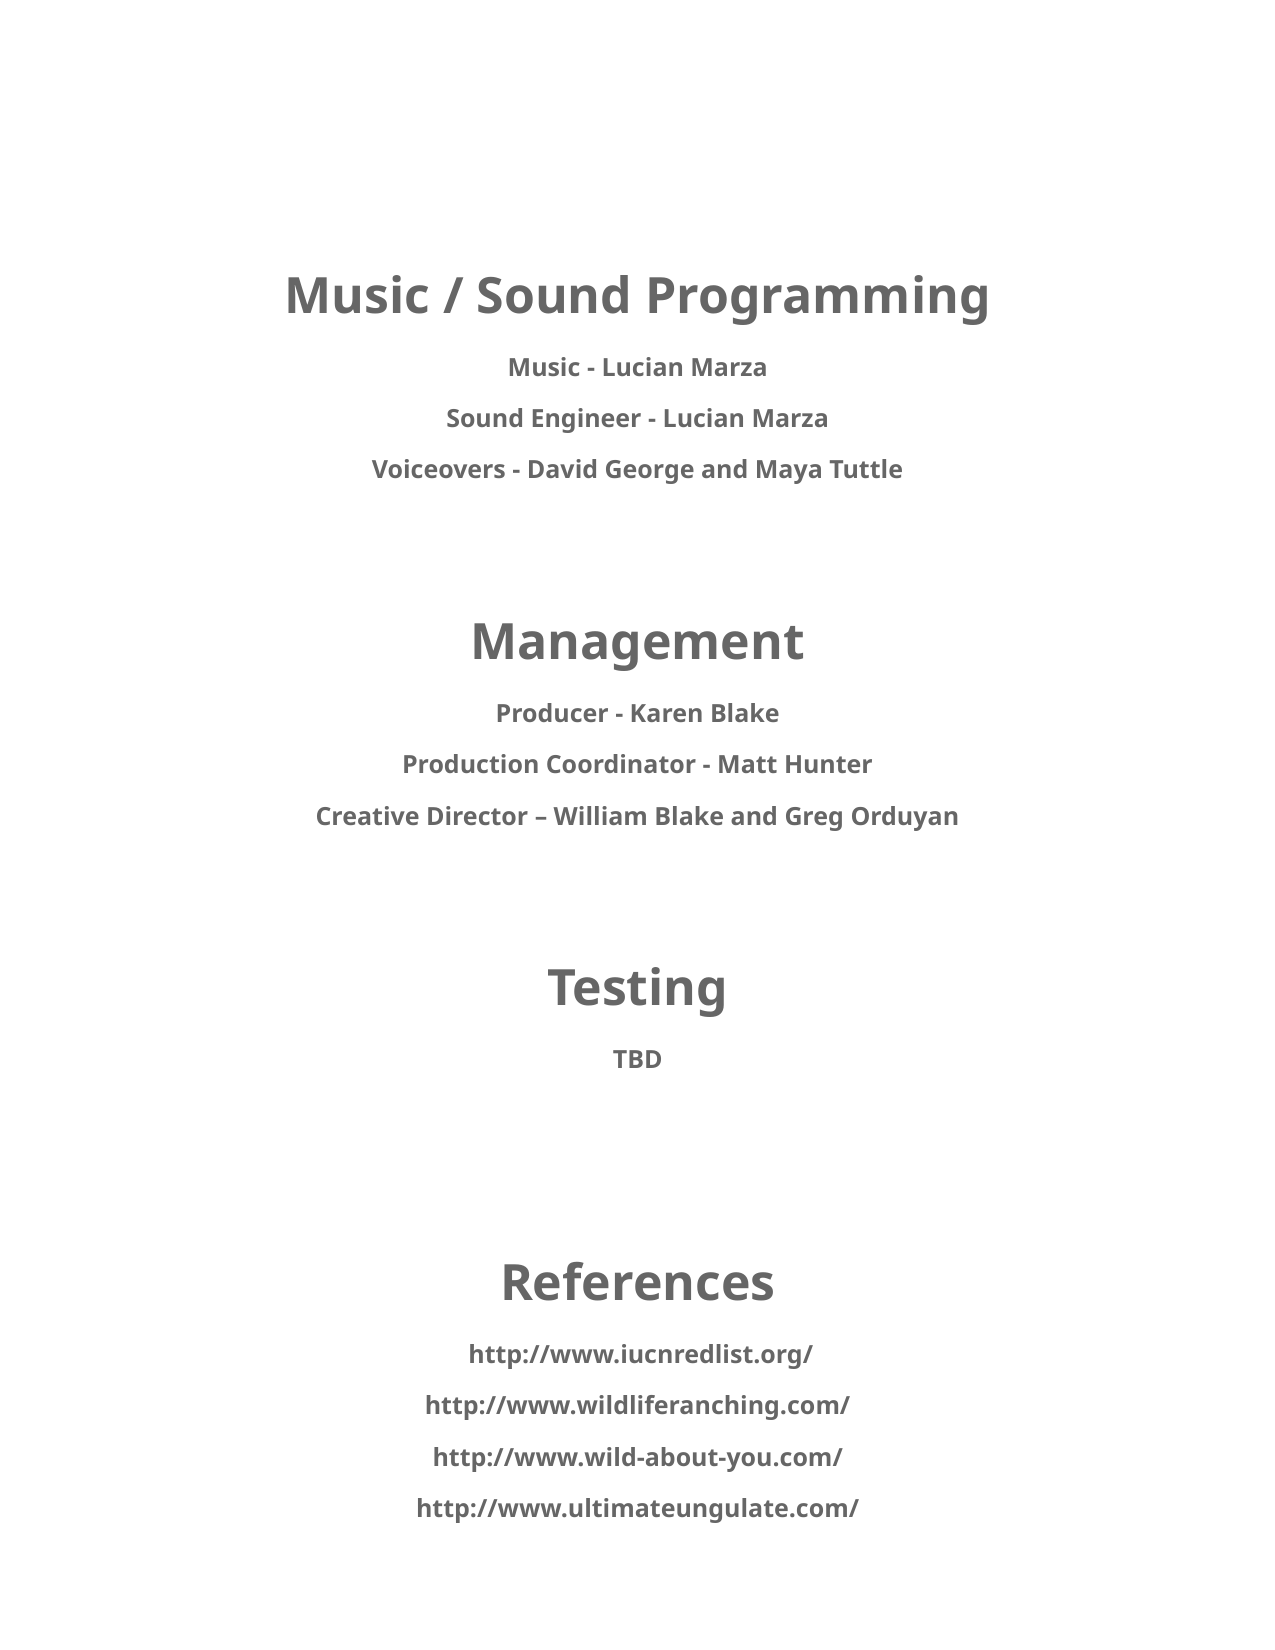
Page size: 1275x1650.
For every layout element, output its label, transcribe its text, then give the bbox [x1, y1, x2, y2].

text Voiceovers - David George and Maya Tuttle [118, 452, 1157, 486]
text Management [118, 606, 1157, 674]
text Production Coordinator - Matt Hunter [118, 747, 1157, 781]
text Music / Sound Programming [118, 259, 1157, 328]
text Creative Director – William Blake and Greg Orduyan [118, 798, 1157, 832]
text TBD [118, 1042, 1157, 1076]
text http://www.wild-about-you.com/ [118, 1439, 1157, 1473]
text http://www.iucnredlist.org/ [118, 1337, 1157, 1371]
text References [118, 1247, 1157, 1315]
text Sound Engineer - Lucian Marza [118, 401, 1157, 435]
text http://www.wildliferanching.com/ [118, 1388, 1157, 1422]
text Producer - Karen Blake [118, 696, 1157, 730]
text Testing [118, 952, 1157, 1020]
text http://www.ultimateungulate.com/ [118, 1490, 1157, 1524]
text Music - Lucian Marza [118, 350, 1157, 384]
